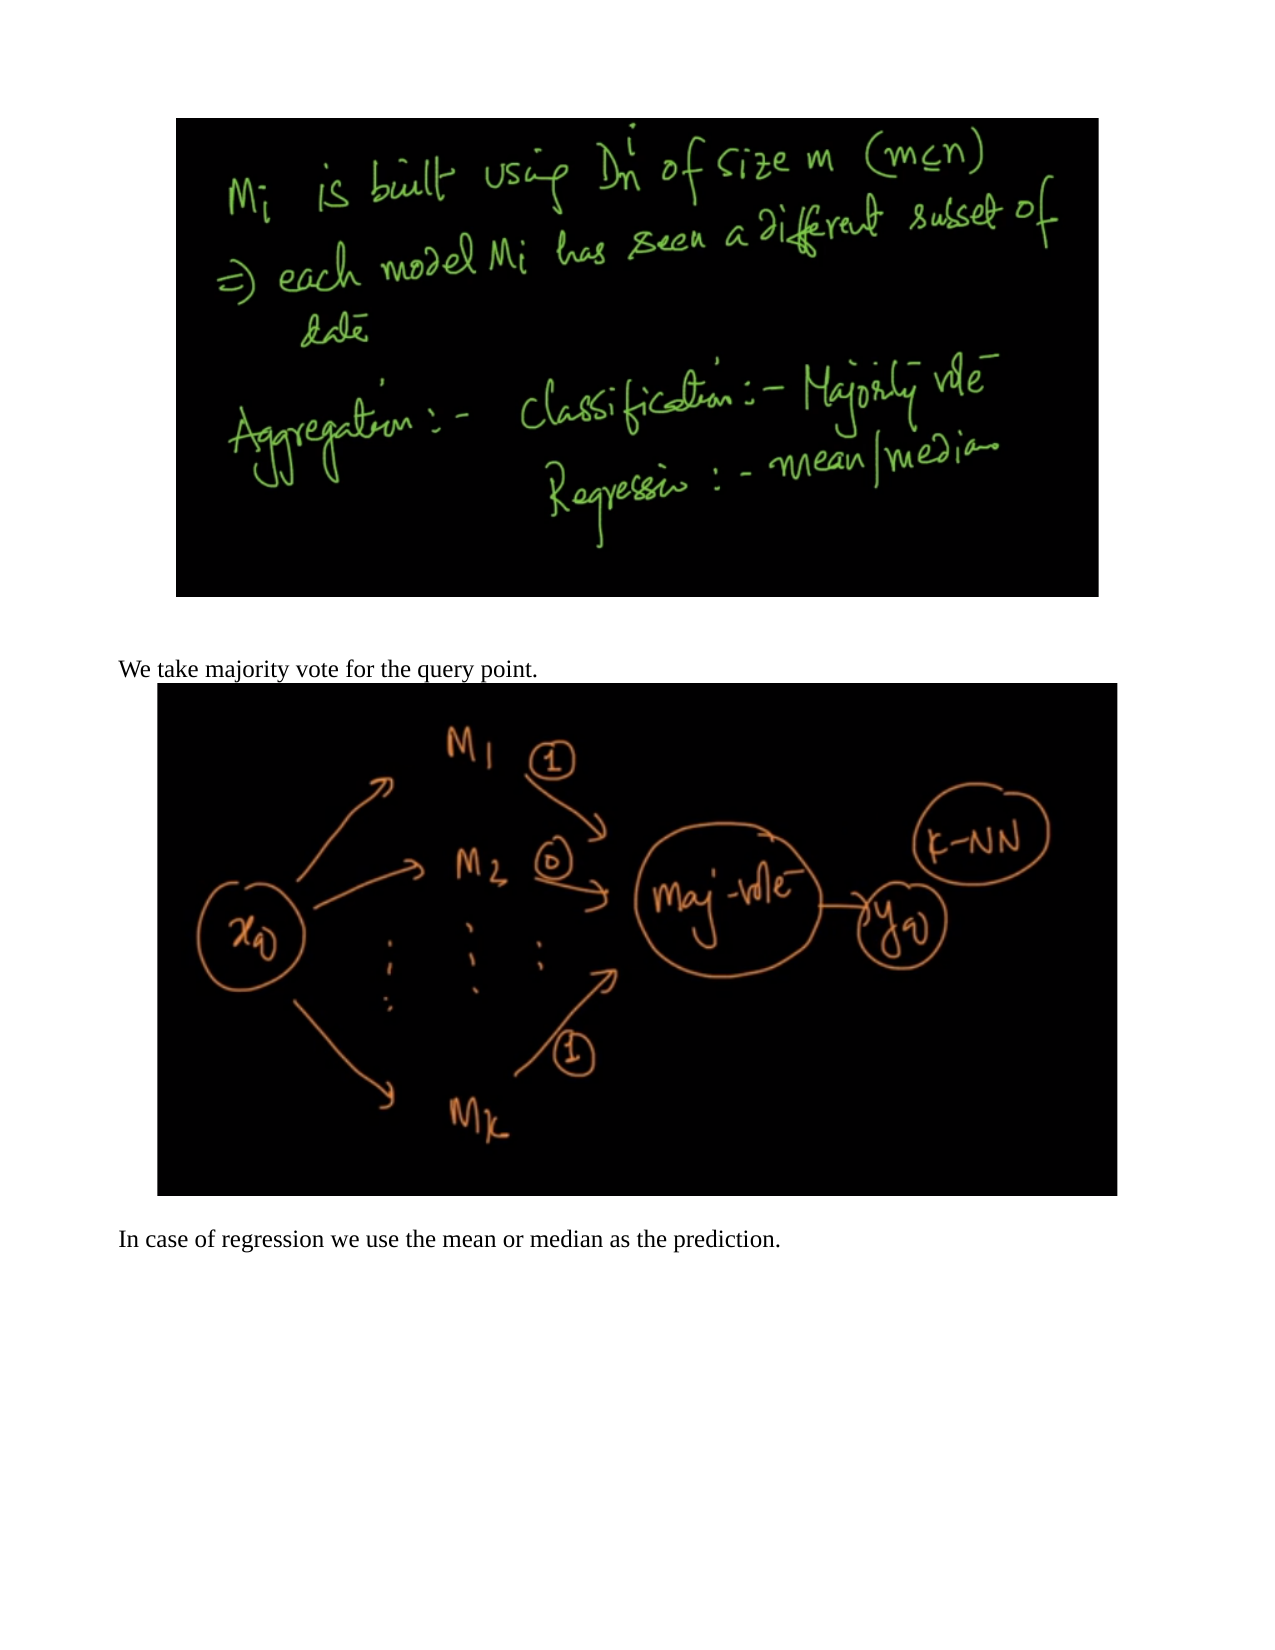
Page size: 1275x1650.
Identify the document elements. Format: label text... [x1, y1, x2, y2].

text In case of regression we use the mean or median as the prediction. [118, 1224, 1157, 1253]
picture [176, 118, 1099, 597]
picture [157, 683, 1118, 1196]
text We take majority vote for the query point. [118, 654, 1157, 683]
